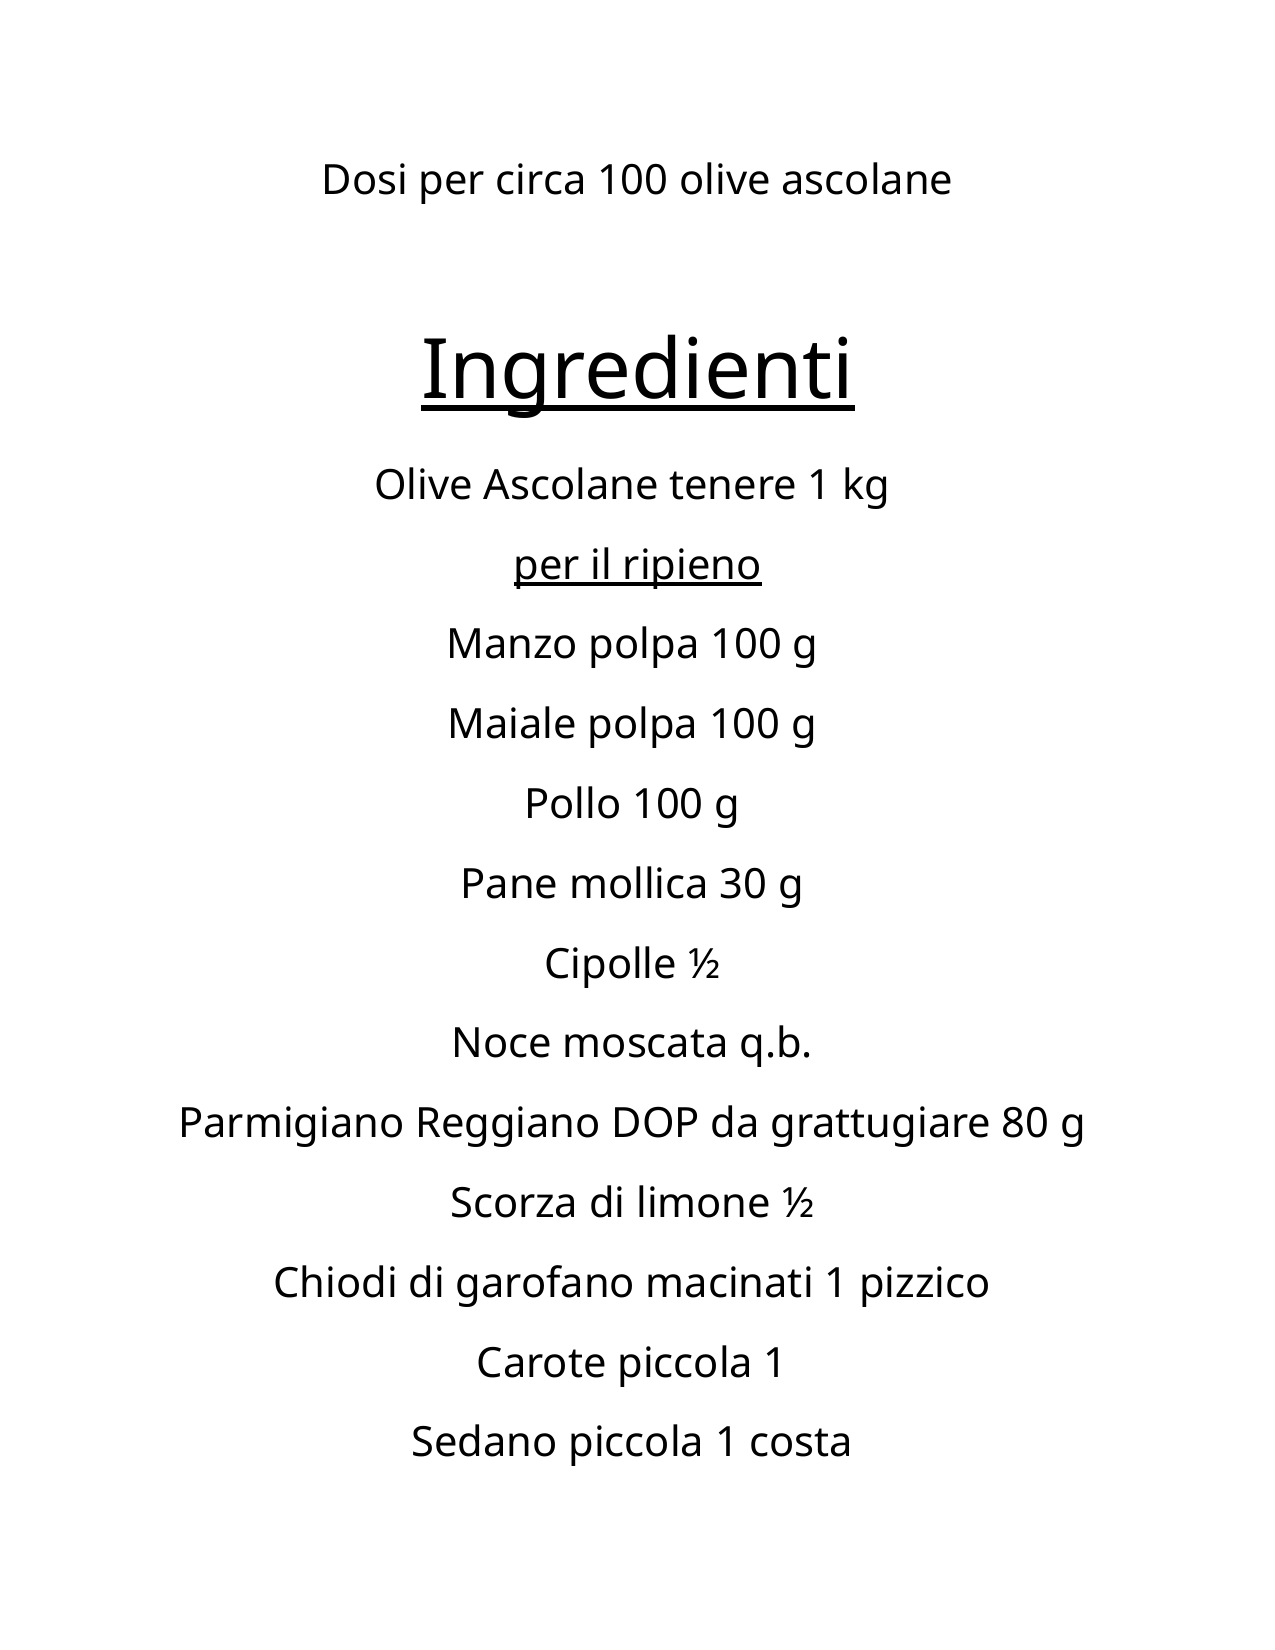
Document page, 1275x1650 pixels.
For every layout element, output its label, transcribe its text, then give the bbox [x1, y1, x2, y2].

text Noce moscata q.b. [150, 1013, 1125, 1070]
text Olive Ascolane tenere 1 kg [150, 455, 1125, 511]
text Maiale polpa 100 g [150, 694, 1125, 751]
text Ingredienti [150, 309, 1125, 423]
text Parmigiano Reggiano DOP da grattugiare 80 g [150, 1093, 1125, 1150]
text Pollo 100 g [150, 774, 1125, 831]
text Carote piccola 1 [150, 1332, 1125, 1389]
text Pane mollica 30 g [150, 854, 1125, 910]
text Sedano piccola 1 costa [150, 1412, 1125, 1469]
text Manzo polpa 100 g [150, 614, 1125, 671]
text Cipolle ½ [150, 933, 1125, 990]
text Chiodi di garofano macinati 1 pizzico [150, 1253, 1125, 1309]
text Scorza di limone ½ [150, 1173, 1125, 1229]
text Dosi per circa 100 olive ascolane [150, 150, 1125, 207]
text per il ripieno [150, 534, 1125, 591]
